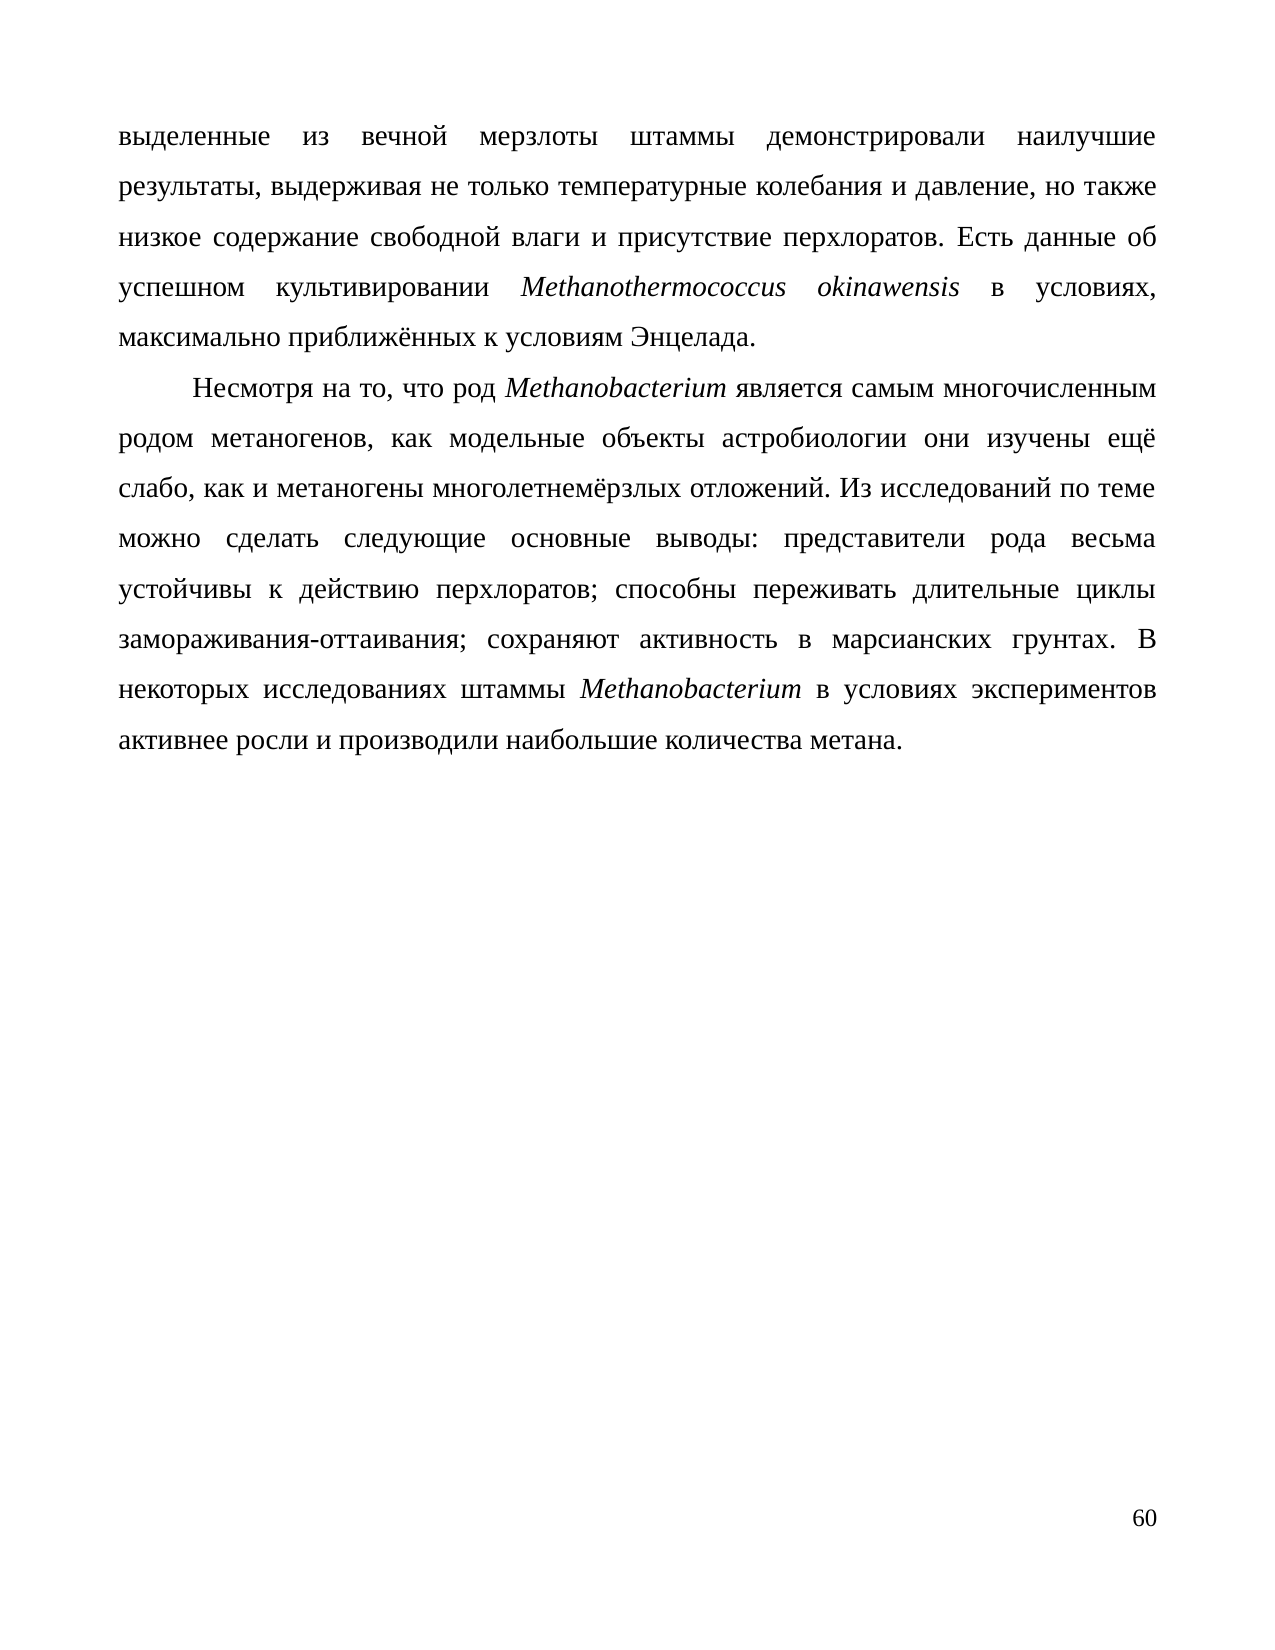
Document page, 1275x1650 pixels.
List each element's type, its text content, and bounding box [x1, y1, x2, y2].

text выделенные из вечной мерзлоты штаммы демонстрировали наилучшие результаты, выдерживая не только температурные колебания и давление, но также низкое содержание свободной влаги и присутствие перхлоратов. Есть данные об успешном культивировании Methanothermococcus okinawensis в условиях, максимально приближённых к условиям Энцелада. [118, 118, 1157, 353]
text Несмотря на то, что род Methanobacterium является самым многочисленным родом метаногенов, как модельные объекты астробиологии они изучены ещё слабо, как и метаногены многолетнемёрзлых отложений. Из исследований по теме можно сделать следующие основные выводы: представители рода весьма устойчивы к действию перхлоратов; способны переживать длительные циклы замораживания-оттаивания; сохраняют активность в марсианских грунтах. В некоторых исследованиях штаммы Methanobacterium в условиях экспериментов активнее росли и производили наибольшие количества метана. [118, 370, 1157, 755]
